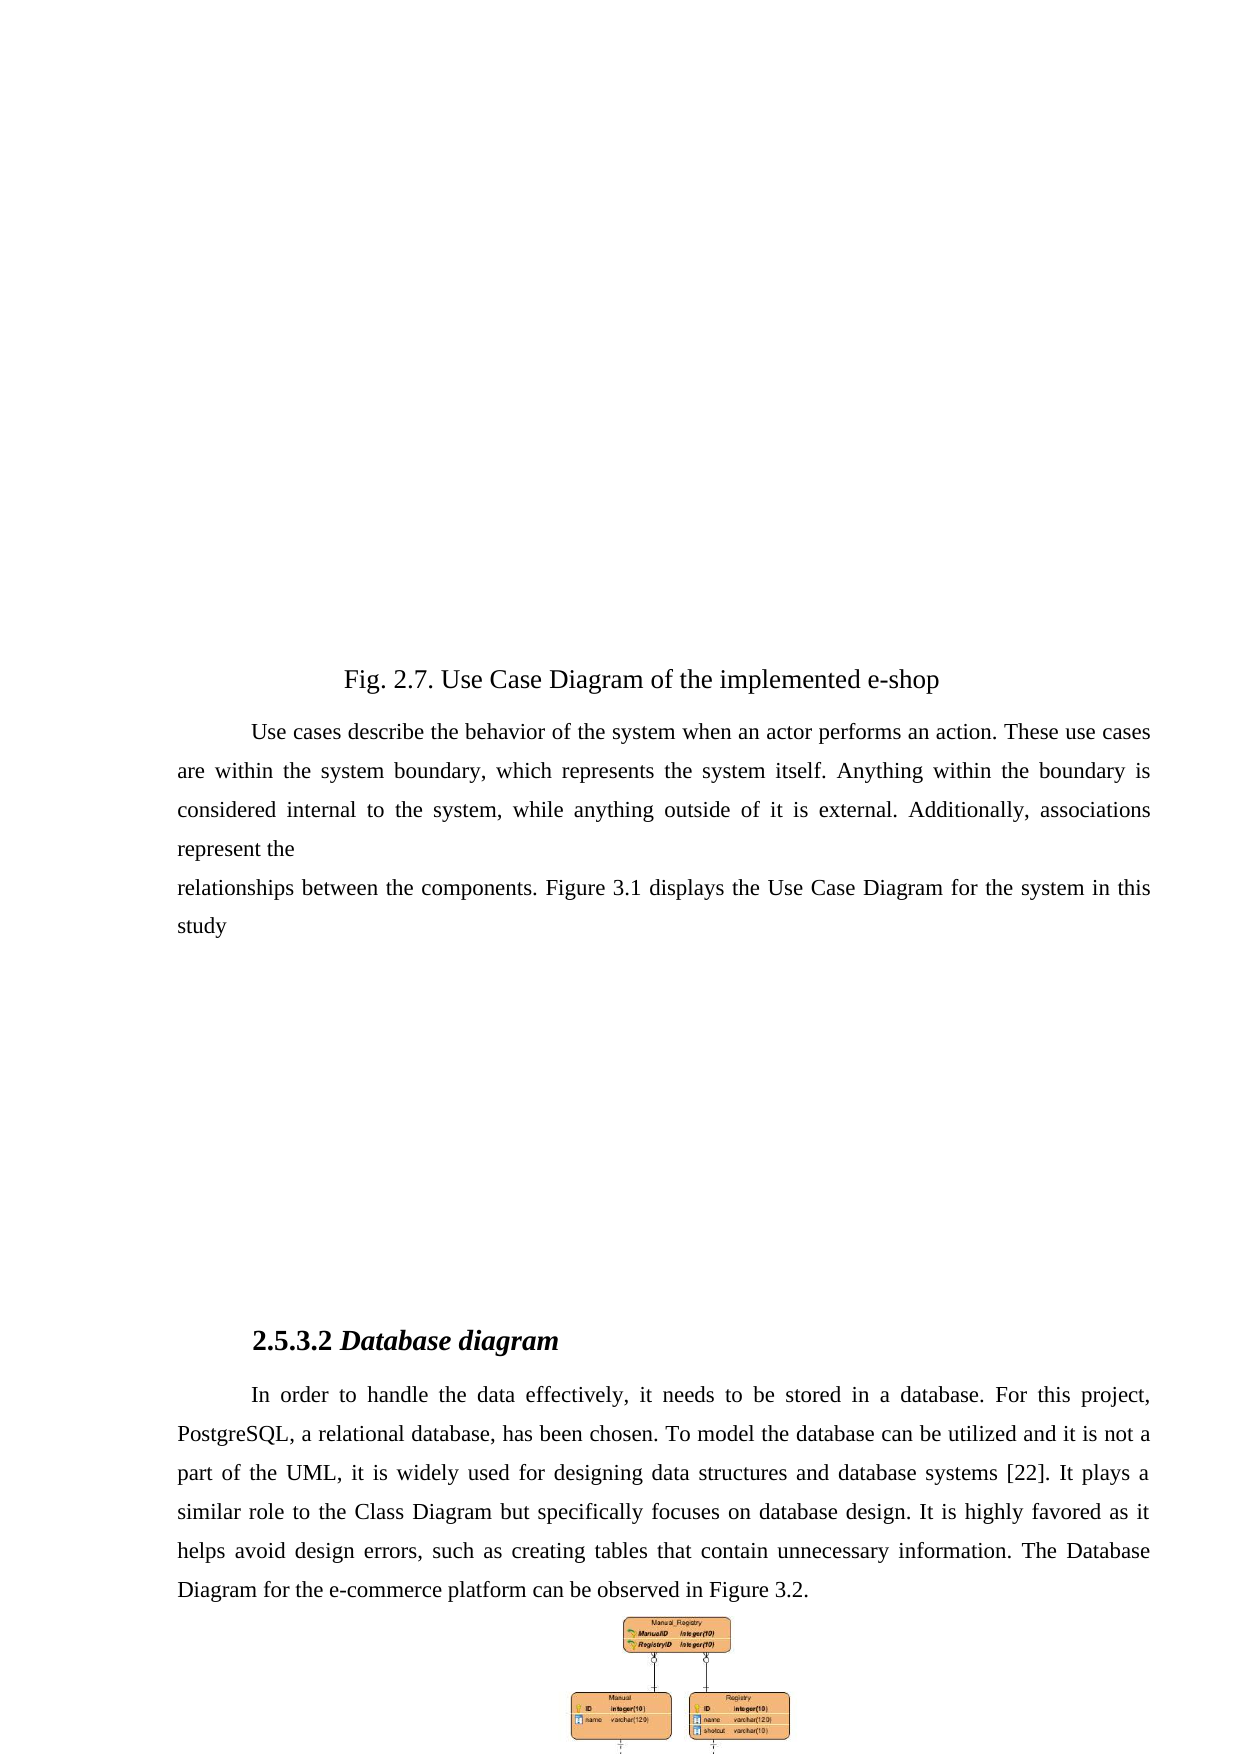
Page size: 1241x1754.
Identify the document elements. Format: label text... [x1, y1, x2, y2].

text Fig. 2.7. Use Case Diagram of the implemented e-shop [344, 663, 1152, 694]
text Use cases describe the behavior of the system when an actor performs an action. These use cases are within the system boundary, which represents the system itself. Anything within the boundary is considered internal to the system, while anything outside of it is external. Additionally, associations represent the [177, 718, 1152, 861]
text In order to handle the data effectively, it needs to be stored in a database. For this project, PostgreSQL, a relational database, has been chosen. To model the database can be utilized and it is not a part of the UML, it is widely used for designing data structures and database systems [22]. It plays a similar role to the Class Diagram but specifically focuses on database design. It is highly favored as it helps avoid design errors, such as creating tables that contain unnecessary information. The Database Diagram for the e-commerce platform can be observed in Figure 3.2. [177, 1381, 1152, 1603]
picture [396, 1616, 932, 1754]
text 2.5.3.2 Database diagram [252, 1323, 1152, 1357]
text relationships between the components. Figure 3.1 displays the Use Case Diagram for the system in this study [177, 874, 1152, 939]
